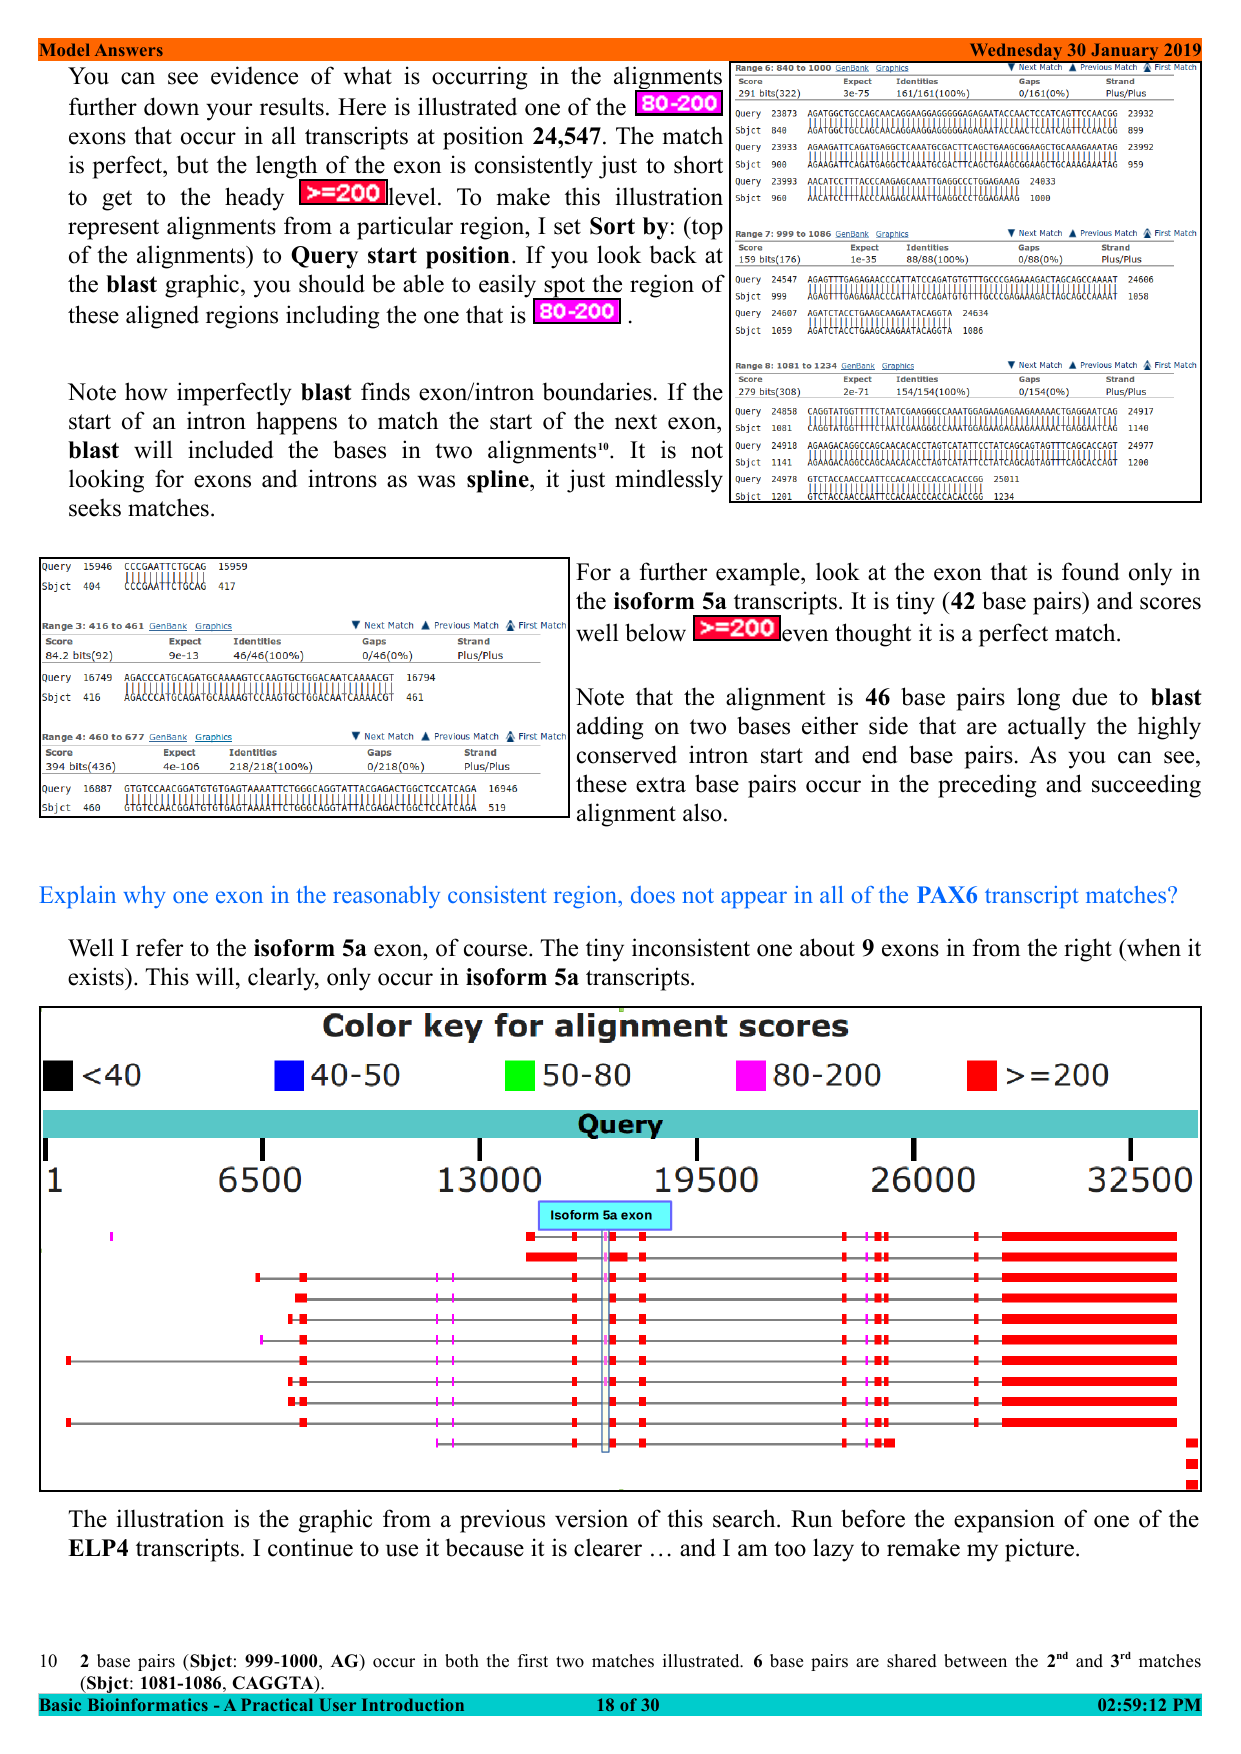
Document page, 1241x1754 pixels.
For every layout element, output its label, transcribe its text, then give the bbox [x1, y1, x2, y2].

picture [695, 617, 779, 639]
text [68, 997, 1202, 1006]
text For a further example, look at the exon that is found only in the isoform 5a transcripts. It is tiny (42 base pairs) and scores well below even thought it is a perfect match. [570, 557, 1202, 646]
picture [41, 559, 568, 816]
text Note that the alignment is 46 base pairs long due to blast adding on two bases either side that are actually the highly conserved intron start and end base pairs. As you can see, these extra base pairs occur in the preceding and succeeding alignment also. [38, 682, 1202, 827]
text 2 base pairs (Sbjct: 999-1000, AG) occur in both the first two matches illustrated. 6 base pairs are shared between the 2nd and 3rd matches (Sbjct: 1081-1086, CAGGTA). [38, 1649, 1202, 1693]
picture [301, 181, 386, 203]
text Well I refer to the isoform 5a exon, of course. The tiny inconsistent one about 9 exons in from the right (when it exists). This will, clearly, only occur in isoform 5a transcripts. [68, 933, 1202, 991]
picture [637, 92, 721, 113]
text The illustration is the graphic from a previous version of this search. Run before the expansion of one of the ELP4 transcripts. I continue to use it because it is clearer … and I am too lazy to remake my picture. [68, 1492, 1202, 1562]
picture [41, 1008, 1200, 1490]
text You can see evidence of what is occurring in the alignments further down your results. Here is illustrated one of the exons that occur in all transcripts at position 24,547. The match is perfect, but the length of the exon is consistently just to short to get to the heady level. To make this illustration represent alignments from a particular region, I set Sort by: (top of the alignments) to Query start position. If you look back at the blast graphic, you should be able to easily spot the region of these aligned regions including the one that is. [68, 61, 729, 329]
text Explain why one exon in the reasonably consistent region, does not appear in all of the PAX6 transcript matches? [38, 880, 1202, 909]
picture [731, 63, 1200, 501]
text Note how imperfectly blast finds exon/intron boundaries. If the start of an intron happens to match the start of the next exon, blast will included the bases in two alignments. It is not looking for exons and introns as was spline, it just mindlessly seeks matches. [68, 377, 1202, 522]
picture [535, 300, 619, 322]
